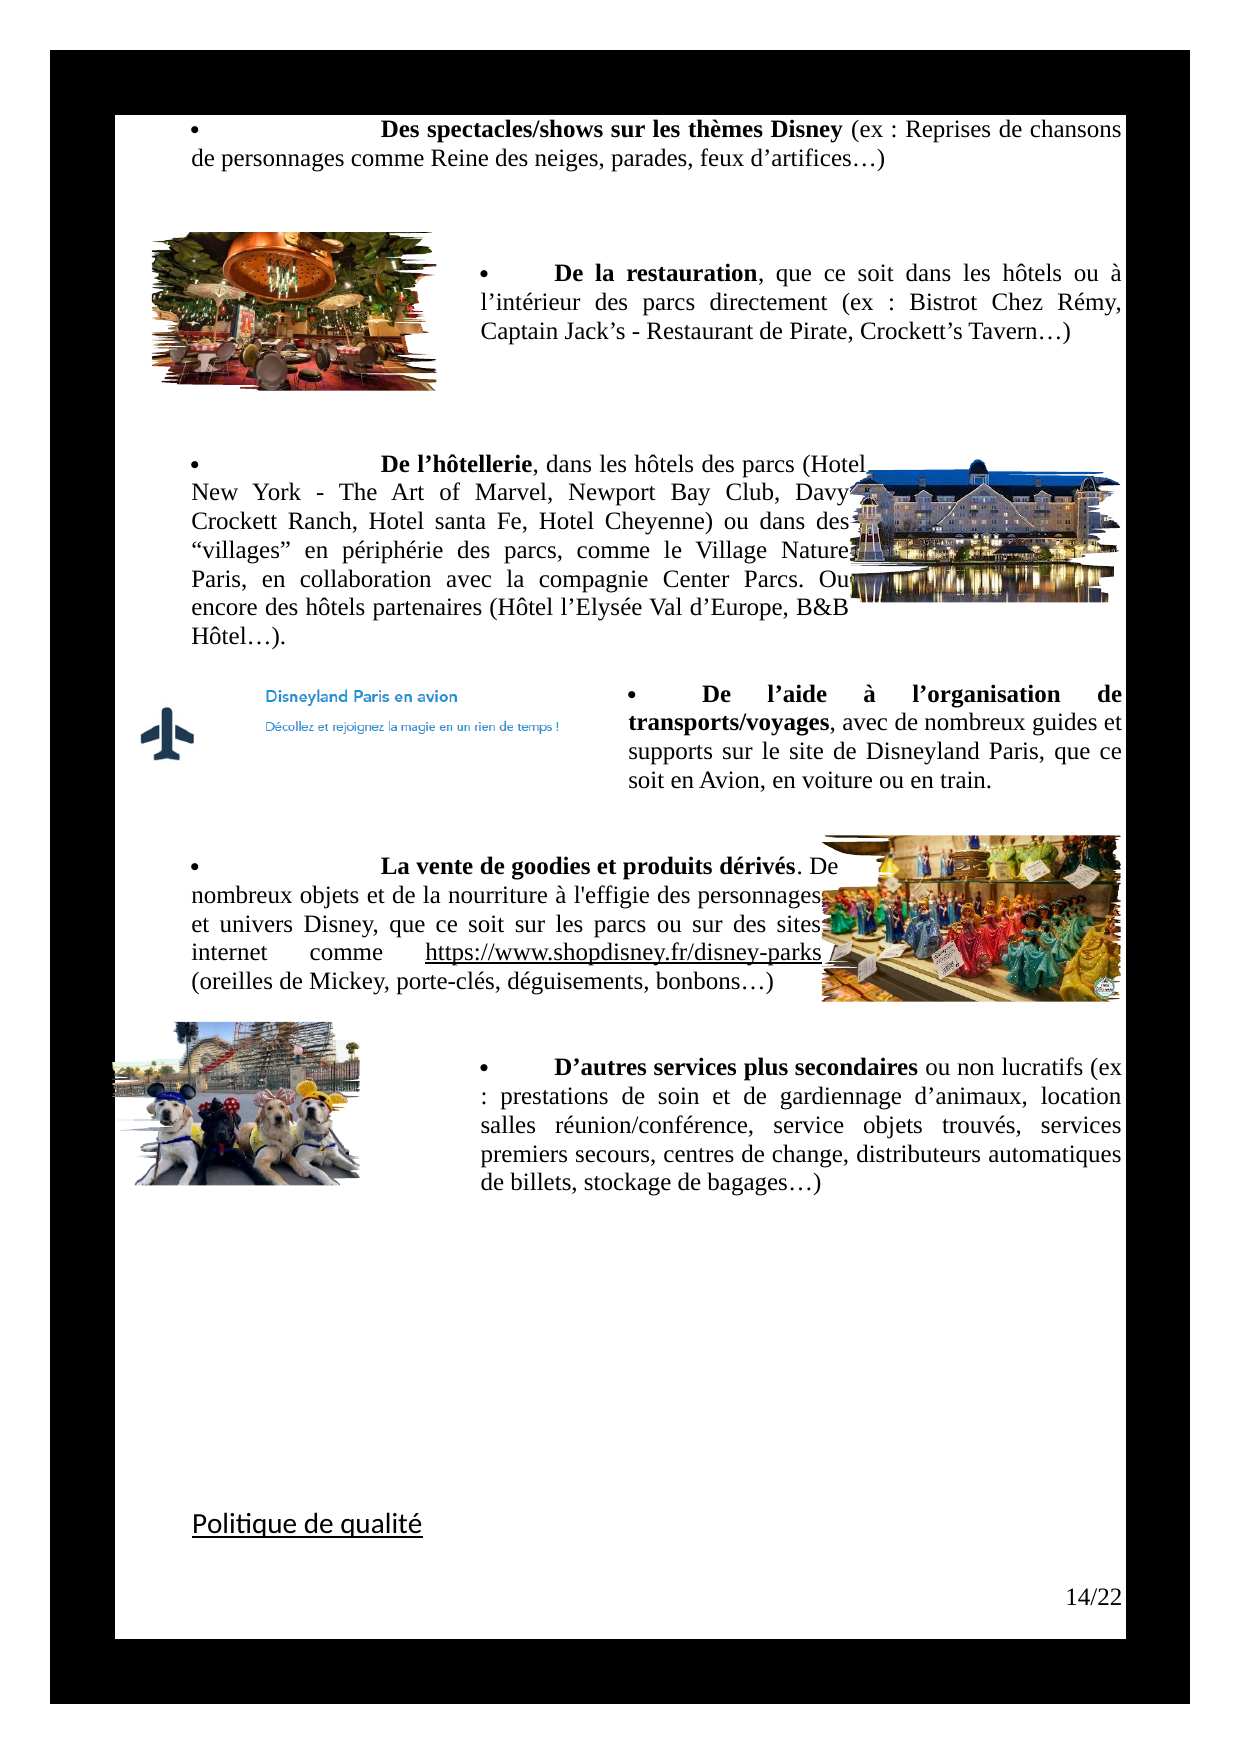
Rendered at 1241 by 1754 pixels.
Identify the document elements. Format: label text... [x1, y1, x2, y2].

list Des spectacles/shows sur les thèmes Disney (ex : Reprises de chansons de personnages comme Reine des neiges, parades, feux d’artifices…) [191, 115, 1122, 172]
list La vente de goodies et produits dérivés. De nombreux objets et de la nourriture à l'effigie des personnages et univers Disney, que ce soit sur les parcs ou sur des sites internet comme https://www.shopdisney.fr/disney-parks (oreilles de Mickey, porte-clés, déguisements, bonbons…) [191, 851, 892, 995]
text Politique de qualité [118, 1505, 1122, 1541]
list De la restauration, que ce soit dans les hôtels ou à l’intérieur des parcs directement (ex : Bistrot Chez Rémy, Captain Jack’s - Restaurant de Pirate, Crockett’s Tavern…) [480, 258, 1122, 344]
list De l’hôtellerie, dans les hôtels des parcs (Hotel New York - The Art of Marvel, Newport Bay Club, Davy Crockett Ranch, Hotel santa Fe, Hotel Cheyenne) ou dans des “villages” en périphérie des parcs, comme le Village Nature Paris, en collaboration avec la compagnie Center Parcs. Ou encore des hôtels partenaires (Hôtel l’Elysée Val d’Europe, B&B Hôtel…). [191, 449, 1122, 650]
list De l’aide à l’organisation de transports/voyages, avec de nombreux guides et supports sur le site de Disneyland Paris, que ce soit en Avion, en voiture ou en train. [628, 679, 1122, 794]
list D’autres services plus secondaires ou non lucratifs (ex : prestations de soin et de gardiennage d’animaux, location salles réunion/conférence, service objets trouvés, services premiers secours, centres de change, distributeurs automatiques de billets, stockage de bagages…) [480, 1052, 1122, 1196]
